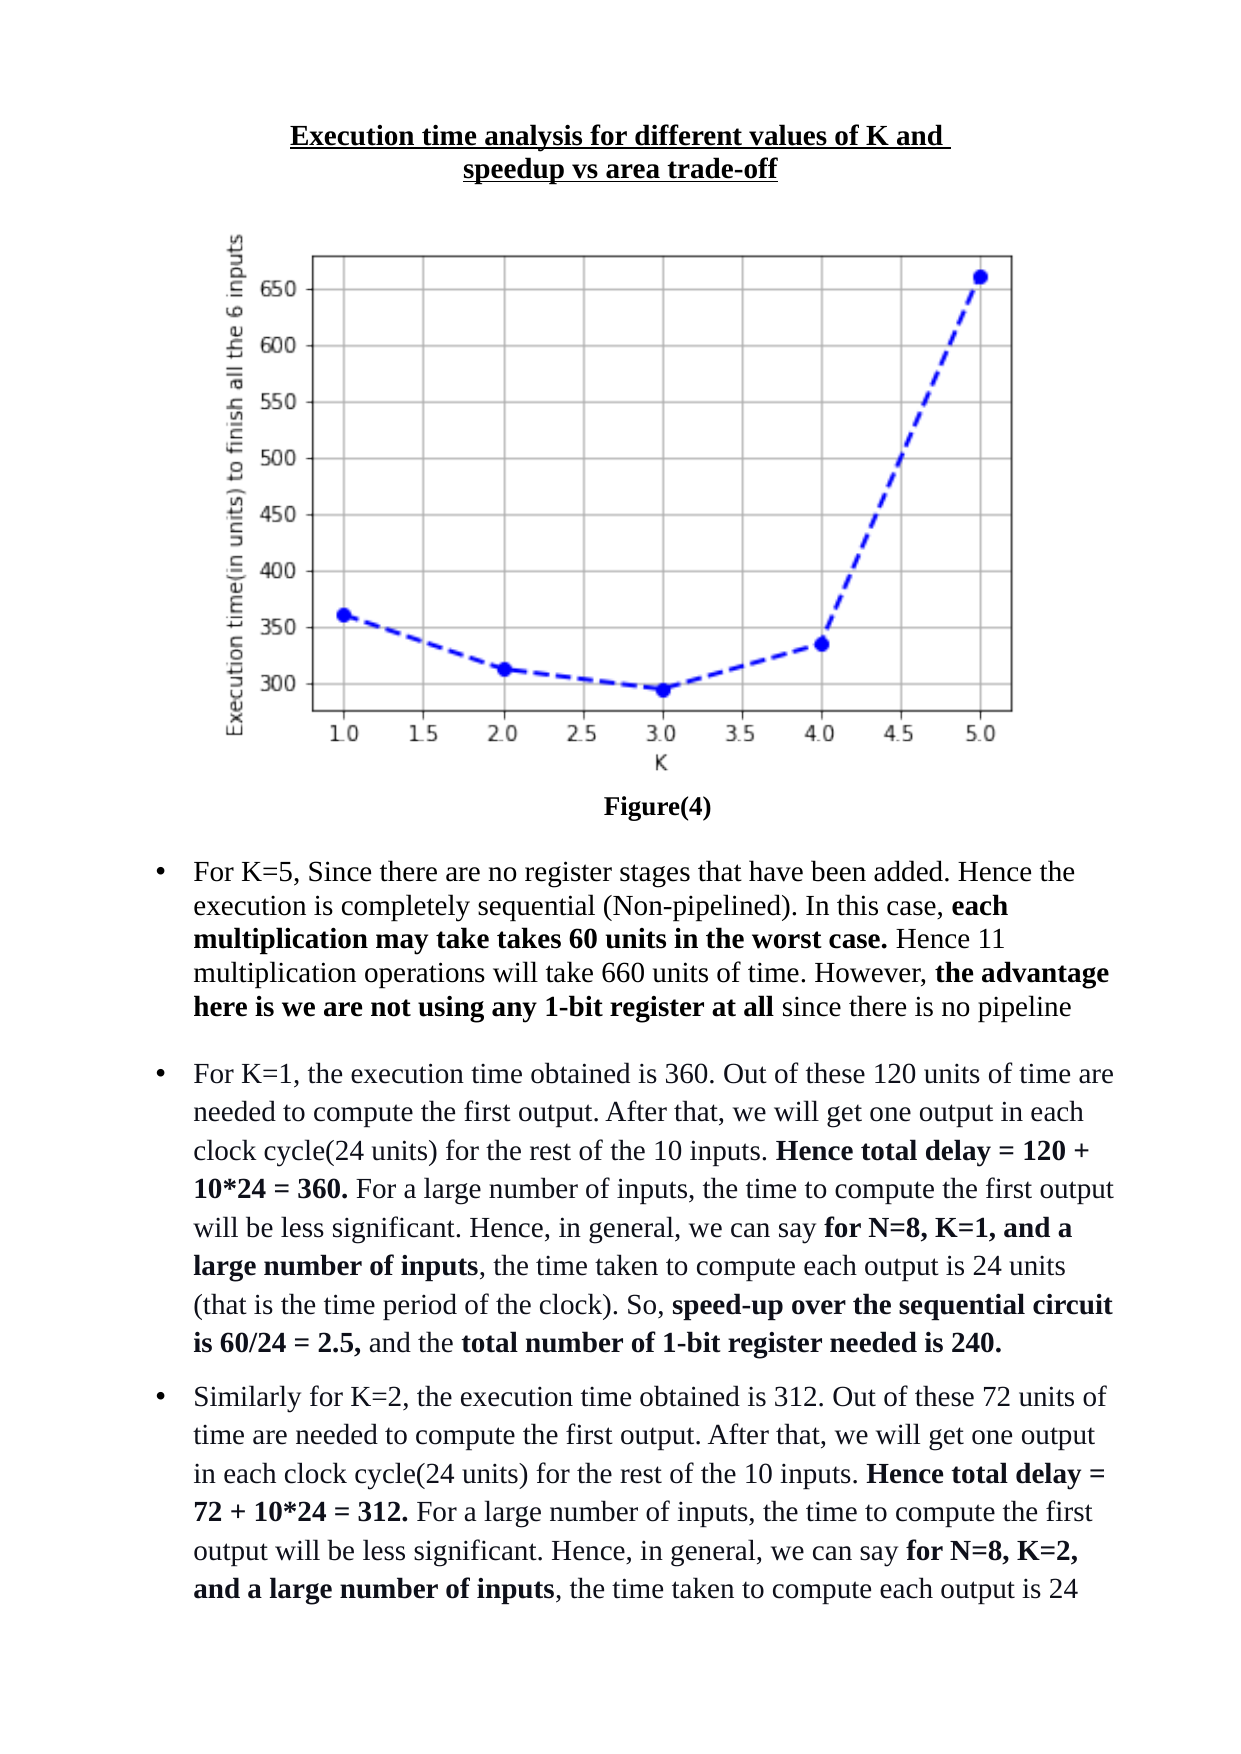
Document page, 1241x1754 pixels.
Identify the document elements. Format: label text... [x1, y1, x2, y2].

list Similarly for K=2, the execution time obtained is 312. Out of these 72 units of time are needed to compute the first output. After that, we will get one output in each clock cycle(24 units) for the rest of the 10 inputs. Hence total delay = 72 + 10*24 = 312. For a large number of inputs, the time to compute the first output will be less significant. Hence, in general, we can say for N=8, K=2, and a large number of inputs, the time taken to compute each output is 24 [156, 1379, 1122, 1605]
list Figure(4) [156, 219, 1122, 821]
list For K=1, the execution time obtained is 360. Out of these 120 units of time are needed to compute the first output. After that, we will get one output in each clock cycle(24 units) for the rest of the 10 inputs. Hence total delay = 120 + 10*24 = 360. For a large number of inputs, the time to compute the first output will be less significant. Hence, in general, we can say for N=8, K=1, and a large number of inputs, the time taken to compute each output is 24 units (that is the time period of the clock). So, speed-up over the sequential circuit is 60/24 = 2.5, and the total number of 1-bit register needed is 240. [156, 1056, 1122, 1359]
text Execution time analysis for different values of K and [118, 118, 1122, 152]
picture [214, 218, 1026, 790]
text speedup vs area trade-off [118, 152, 1122, 185]
list For K=5, Since there are no register stages that have been added. Hence the execution is completely sequential (Non-pipelined). In this case, each multiplication may take takes 60 units in the worst case. Hence 11 multiplication operations will take 660 units of time. However, the advantage here is we are not using any 1-bit register at all since there is no pipeline [156, 854, 1122, 1022]
